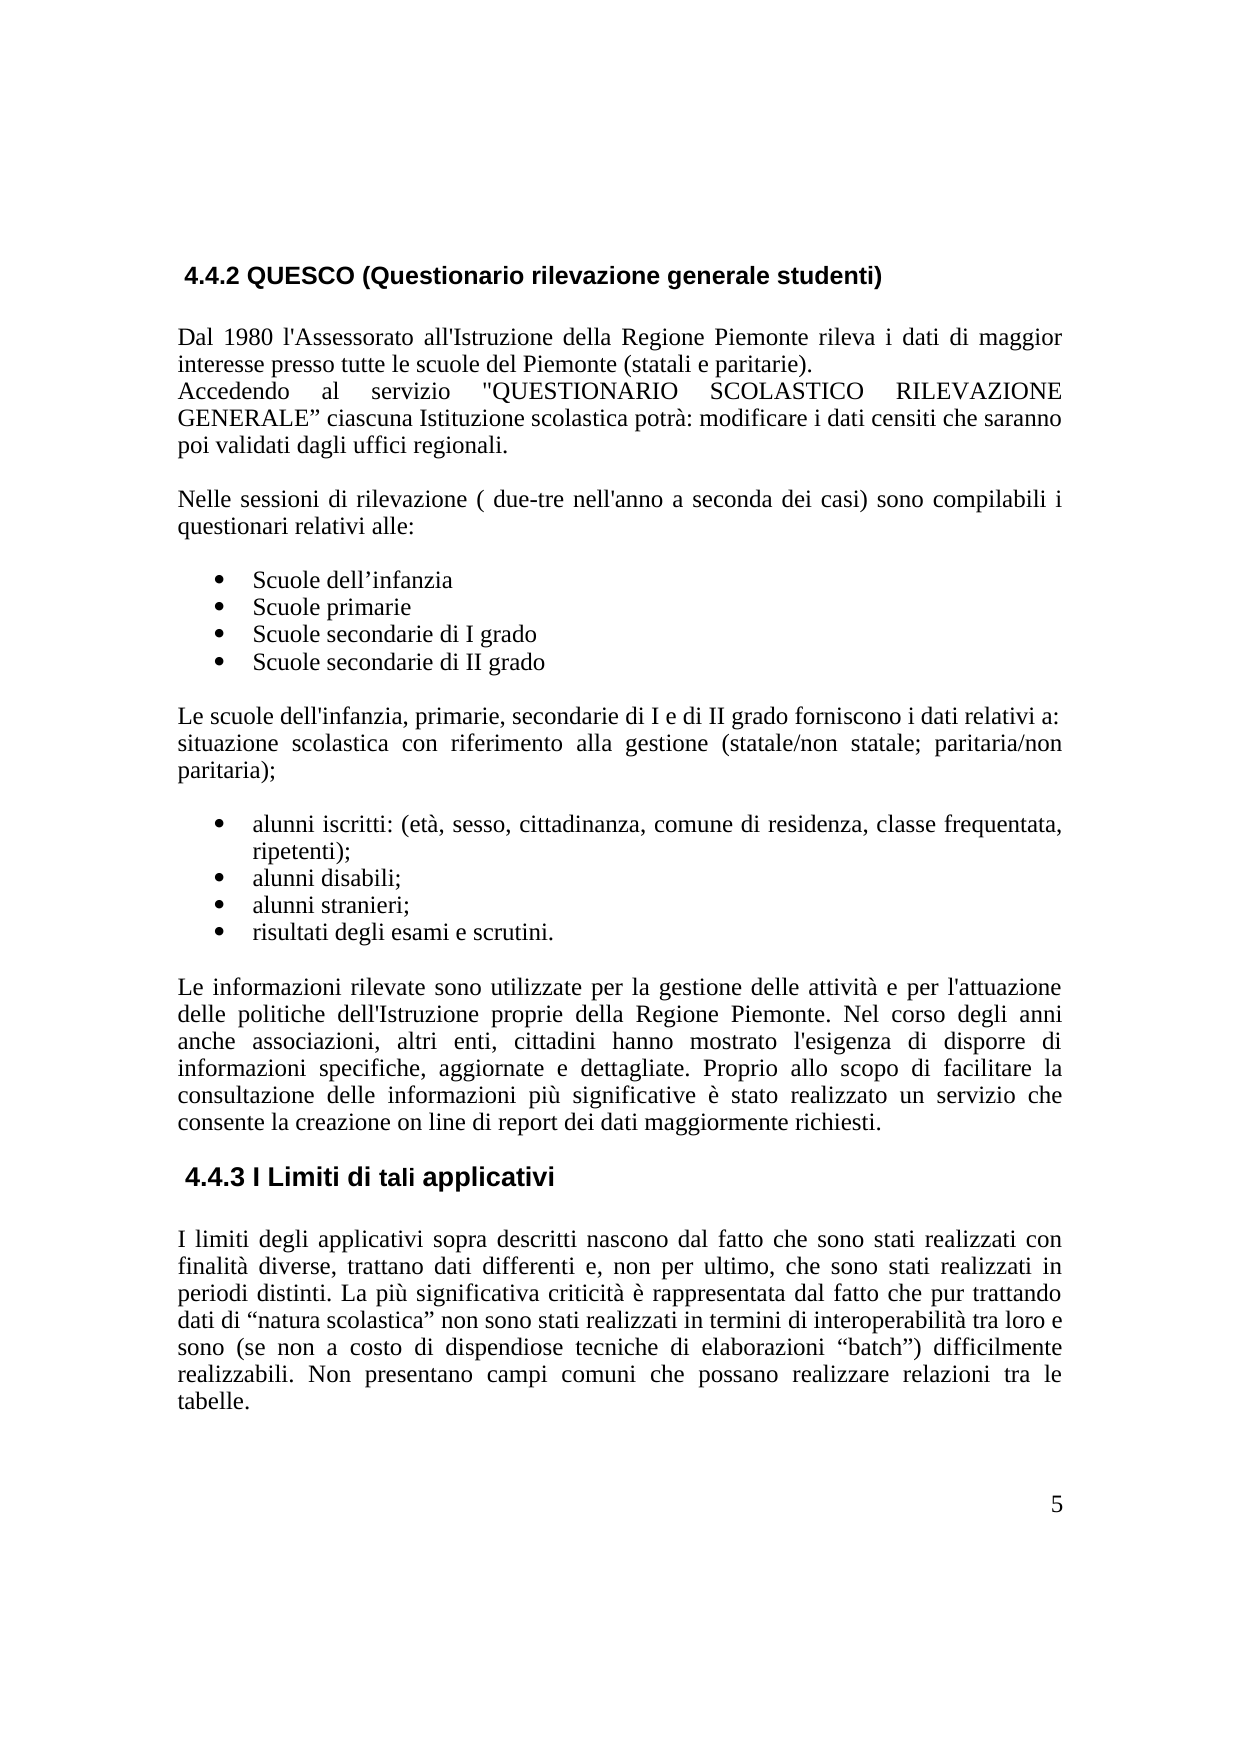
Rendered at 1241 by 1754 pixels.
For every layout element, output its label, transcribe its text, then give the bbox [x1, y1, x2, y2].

text Accedendo al servizio "QUESTIONARIO SCOLASTICO RILEVAZIONE GENERALE” ciascuna Istituzione scolastica potrà: modificare i dati censiti che saranno poi validati dagli uffici regionali. [177, 377, 1063, 459]
list Scuole secondarie di II grado [215, 648, 1063, 675]
text Dal 1980 l'Assessorato all'Istruzione della Regione Piemonte rileva i dati di maggior interesse presso tutte le scuole del Piemonte (statali e paritarie). [177, 323, 1063, 377]
list Scuole dell’infanzia [215, 567, 1063, 594]
list alunni iscritti: (età, sesso, cittadinanza, comune di residenza, classe frequentata, ripetenti); [215, 811, 1063, 865]
list Scuole primarie [215, 594, 1063, 621]
subtitle I Limiti di tali applicativi [177, 1161, 1063, 1192]
text Le informazioni rilevate sono utilizzate per la gestione delle attività e per l'attuazione delle politiche dell'Istruzione proprie della Regione Piemonte. Nel corso degli anni anche associazioni, altri enti, cittadini hanno mostrato l'esigenza di disporre di informazioni specifiche, aggiornate e dettagliate. Proprio allo scopo di facilitare la consultazione delle informazioni più significative è stato realizzato un servizio che consente la creazione on line di report dei dati maggiormente richiesti. [177, 973, 1063, 1136]
list alunni disabili; [215, 865, 1063, 892]
list Scuole secondarie di I grado [215, 621, 1063, 648]
text Le scuole dell'infanzia, primarie, secondarie di I e di II grado forniscono i dati relativi a: [177, 675, 1063, 729]
subtitle QUESCO (Questionario rilevazione generale studenti) [177, 261, 1063, 290]
list risultati degli esami e scrutini. [215, 919, 1063, 946]
text Nelle sessioni di rilevazione ( due-tre nell'anno a seconda dei casi) sono compilabili i questionari relativi alle: [177, 486, 1063, 540]
list alunni stranieri; [215, 892, 1063, 919]
text I limiti degli applicativi sopra descritti nascono dal fatto che sono stati realizzati con finalità diverse, trattano dati differenti e, non per ultimo, che sono stati realizzati in periodi distinti. La più significativa criticità è rappresentata dal fatto che pur trattando dati di “natura scolastica” non sono stati realizzati in termini di interoperabilità tra loro e sono (se non a costo di dispendiose tecniche di elaborazioni “batch”) difficilmente realizzabili. Non presentano campi comuni che possano realizzare relazioni tra le tabelle. [177, 1225, 1063, 1415]
text situazione scolastica con riferimento alla gestione (statale/non statale; paritaria/non paritaria); [177, 729, 1063, 784]
